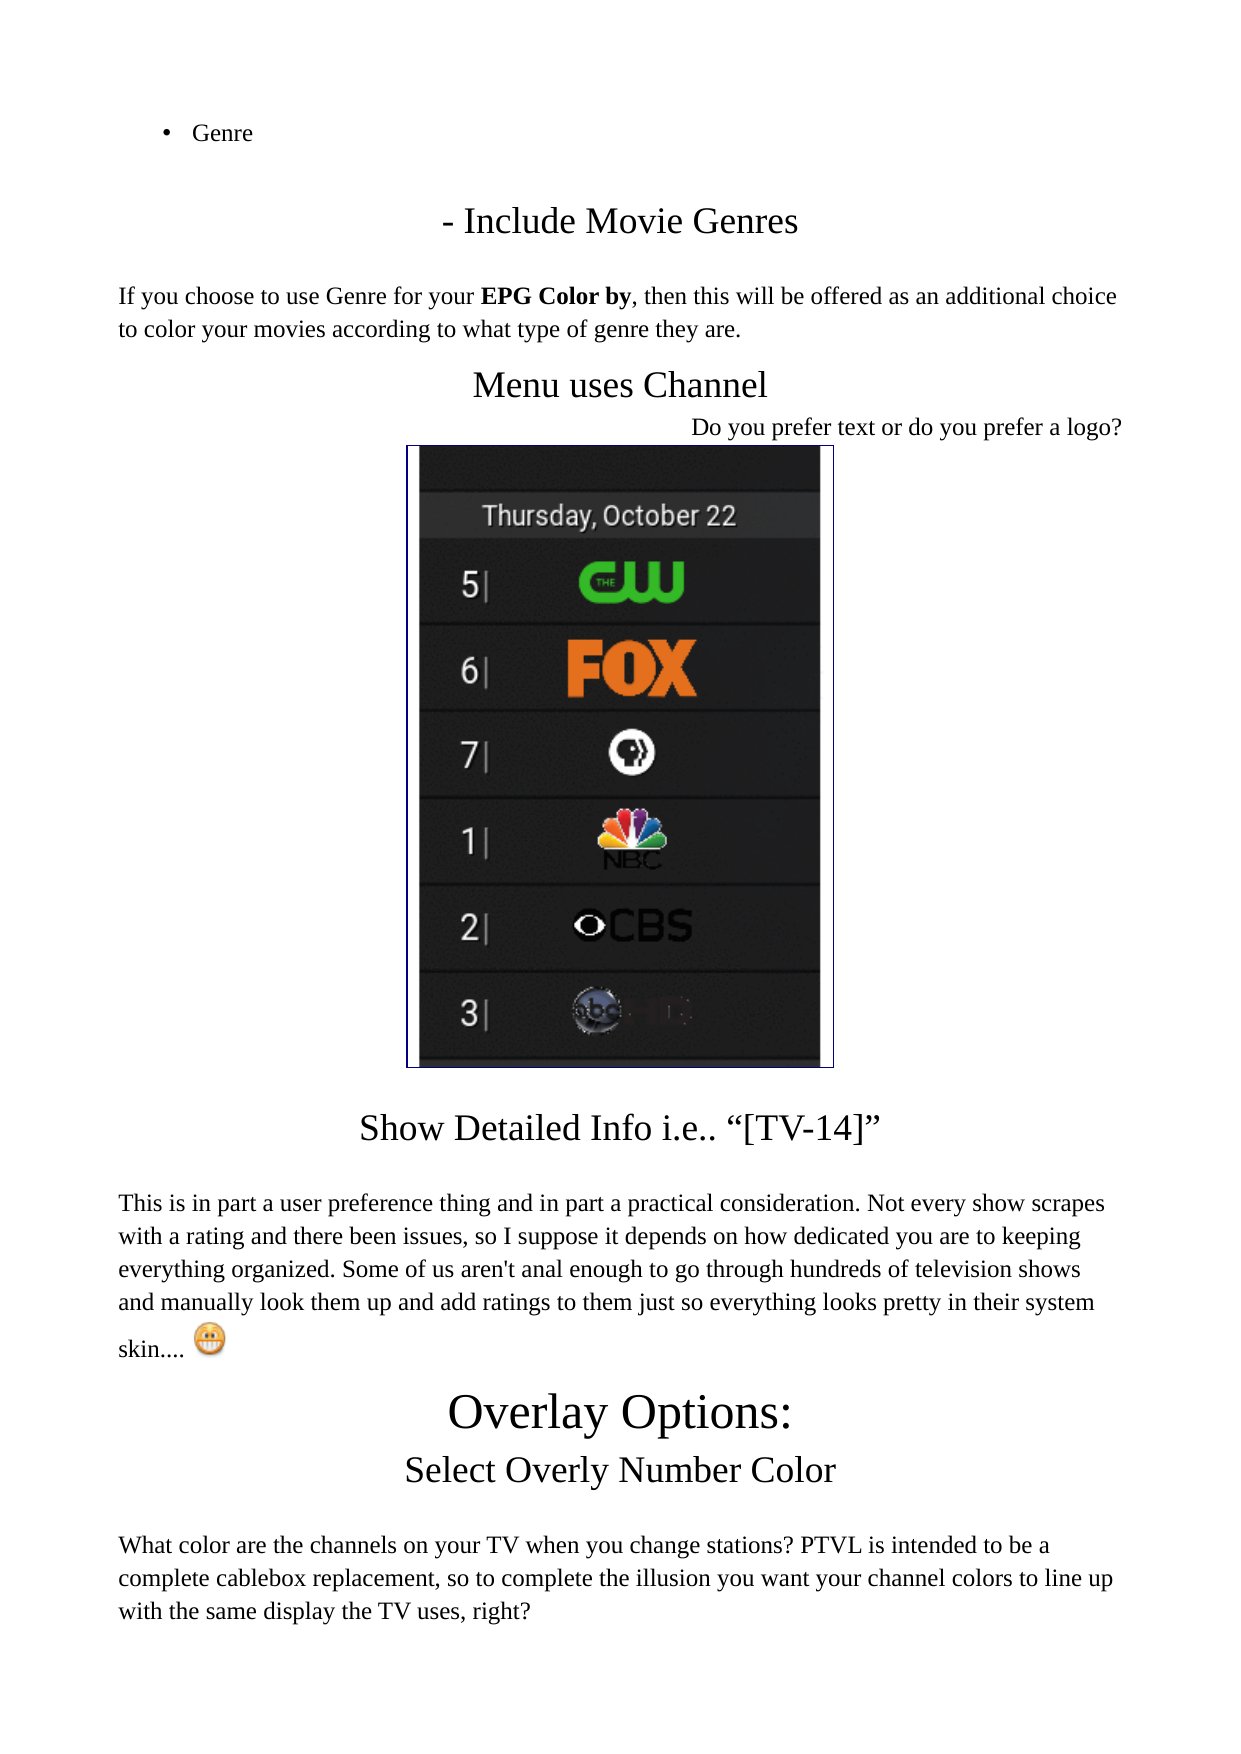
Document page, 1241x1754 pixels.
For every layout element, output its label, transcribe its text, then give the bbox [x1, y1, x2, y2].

text Select Overly Number Color [118, 1448, 1122, 1491]
text This is in part a user preference thing and in part a practical consideration. Not every show scrapes with a rating and there been issues, so I suppose it depends on how dedicated you are to keeping everything organized. Some of us aren't anal enough to go through hundreds of television shows and manually look them up and add ratings to them just so everything looks pretty in their system skin.... [118, 1155, 1122, 1363]
text Do you prefer text or do you prefer a logo? [118, 412, 1122, 440]
text Overlay Options: [118, 1382, 1122, 1439]
list Genre [162, 118, 1122, 147]
text - Include Movie Genres [118, 199, 1122, 242]
picture [191, 1320, 229, 1358]
text If you choose to use Genre for your EPG Color by, then this will be offered as an additional choice to color your movies according to what type of genre they are. [118, 248, 1122, 343]
text Show Detailed Info i.e.. “[TV-14]” [118, 1105, 1122, 1148]
text What color are the channels on your TV when you change stations? PTVL is intended to be a complete cablebox replacement, so to complete the illusion you want your channel colors to line up with the same display the TV uses, right? [118, 1497, 1122, 1625]
text Menu uses Channel [118, 362, 1122, 405]
picture [408, 446, 833, 1067]
